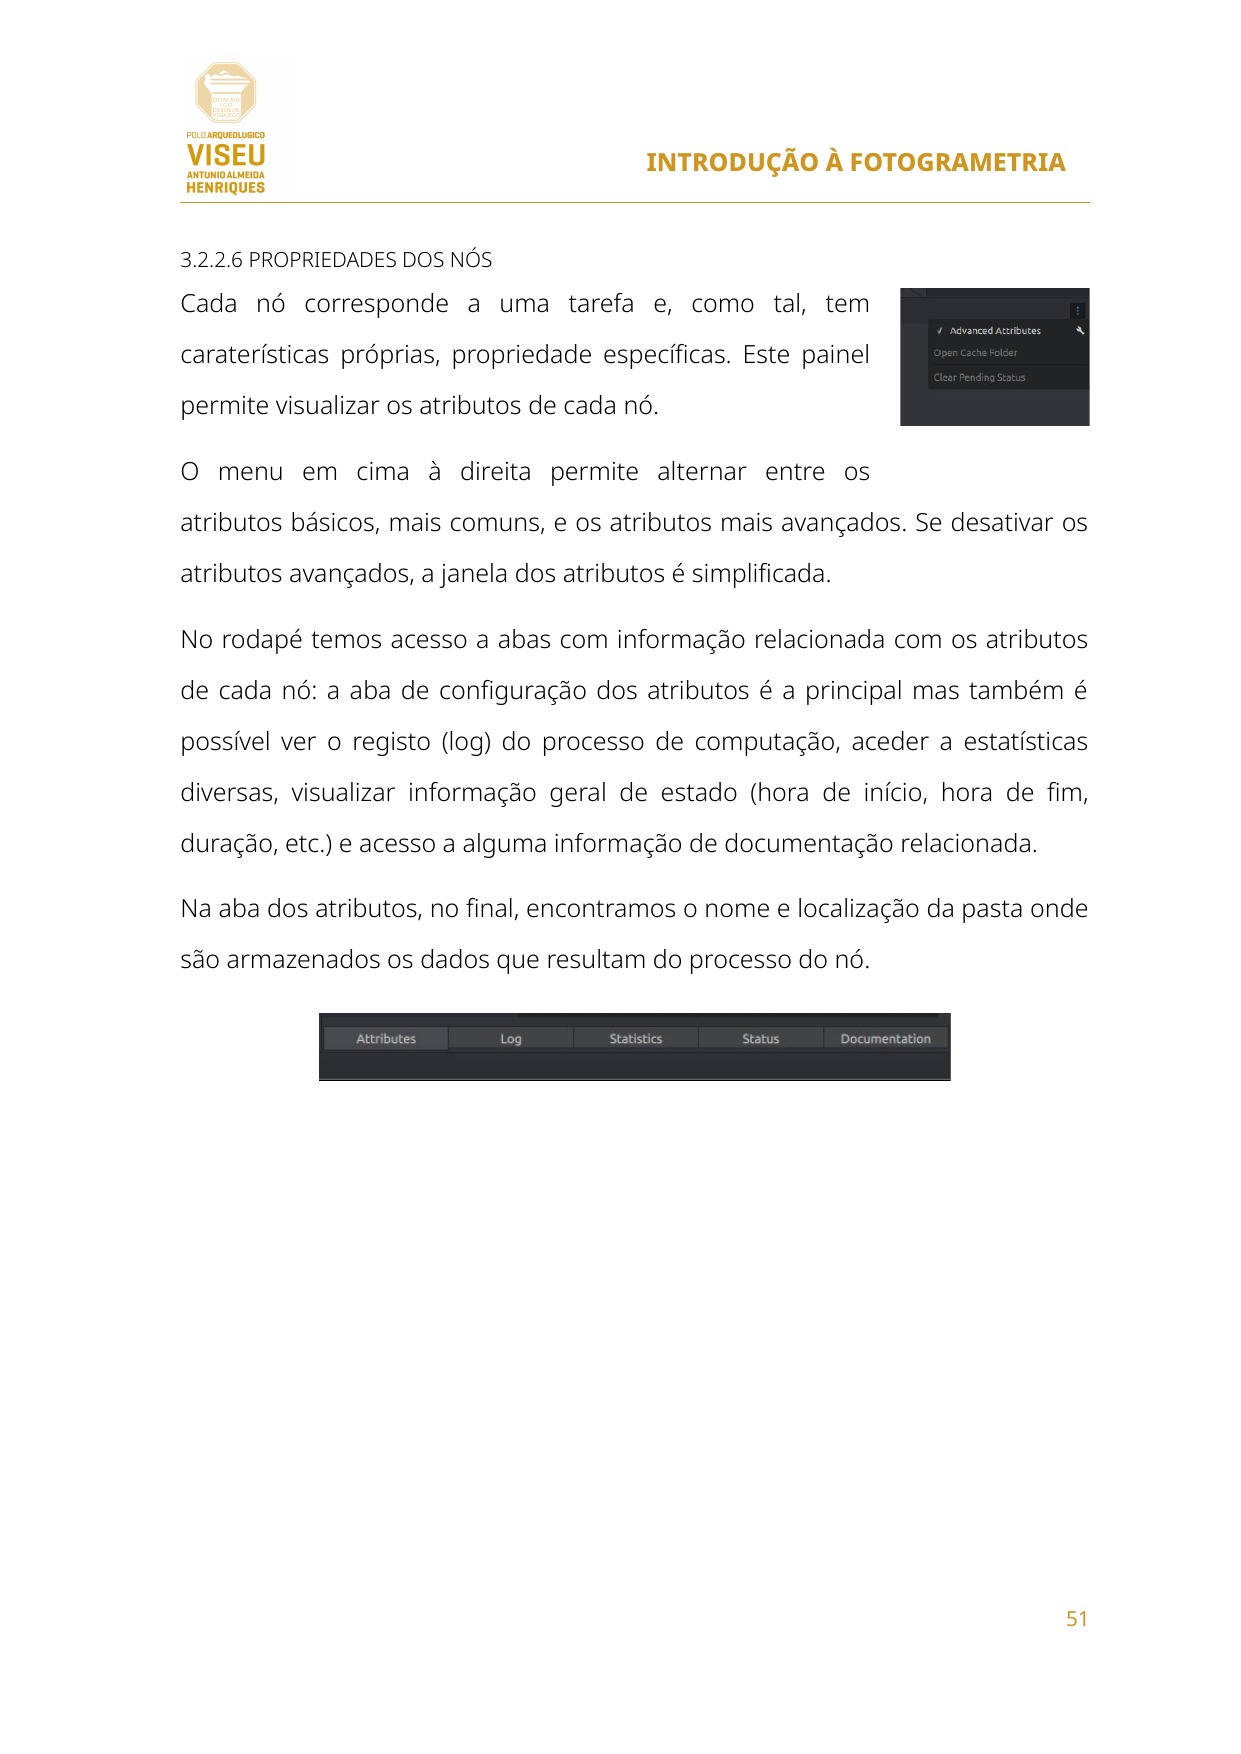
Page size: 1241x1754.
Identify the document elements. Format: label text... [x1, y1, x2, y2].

text No rodapé temos acesso a abas com informação relacionada com os atributos de cada nó: a aba de configuração dos atributos é a principal mas também é possível ver o registo (log) do processo de computação, aceder a estatísticas diversas, visualizar informação geral de estado (hora de início, hora de fim, duração, etc.) e acesso a alguma informação de documentação relacionada. [180, 621, 1090, 859]
text O menu em cima à direita permite alternar entre os atributos básicos, mais comuns, e os atributos mais avançados. Se desativar os atributos avançados, a janela dos atributos é simplificada. [180, 453, 1090, 590]
text Na aba dos atributos, no final, encontramos o nome e localização da pasta onde são armazenados os dados que resultam do processo do nó. [180, 891, 1090, 976]
picture [184, 54, 300, 202]
text Cada nó corresponde a uma tarefa e, como tal, tem caraterísticas próprias, propriedade específicas. Este painel permite visualizar os atributos de cada nó. [180, 286, 1090, 422]
picture [319, 1013, 951, 1081]
picture [900, 288, 1090, 426]
subtitle 3.2.2.6 Propriedades dos nós [180, 245, 1090, 273]
